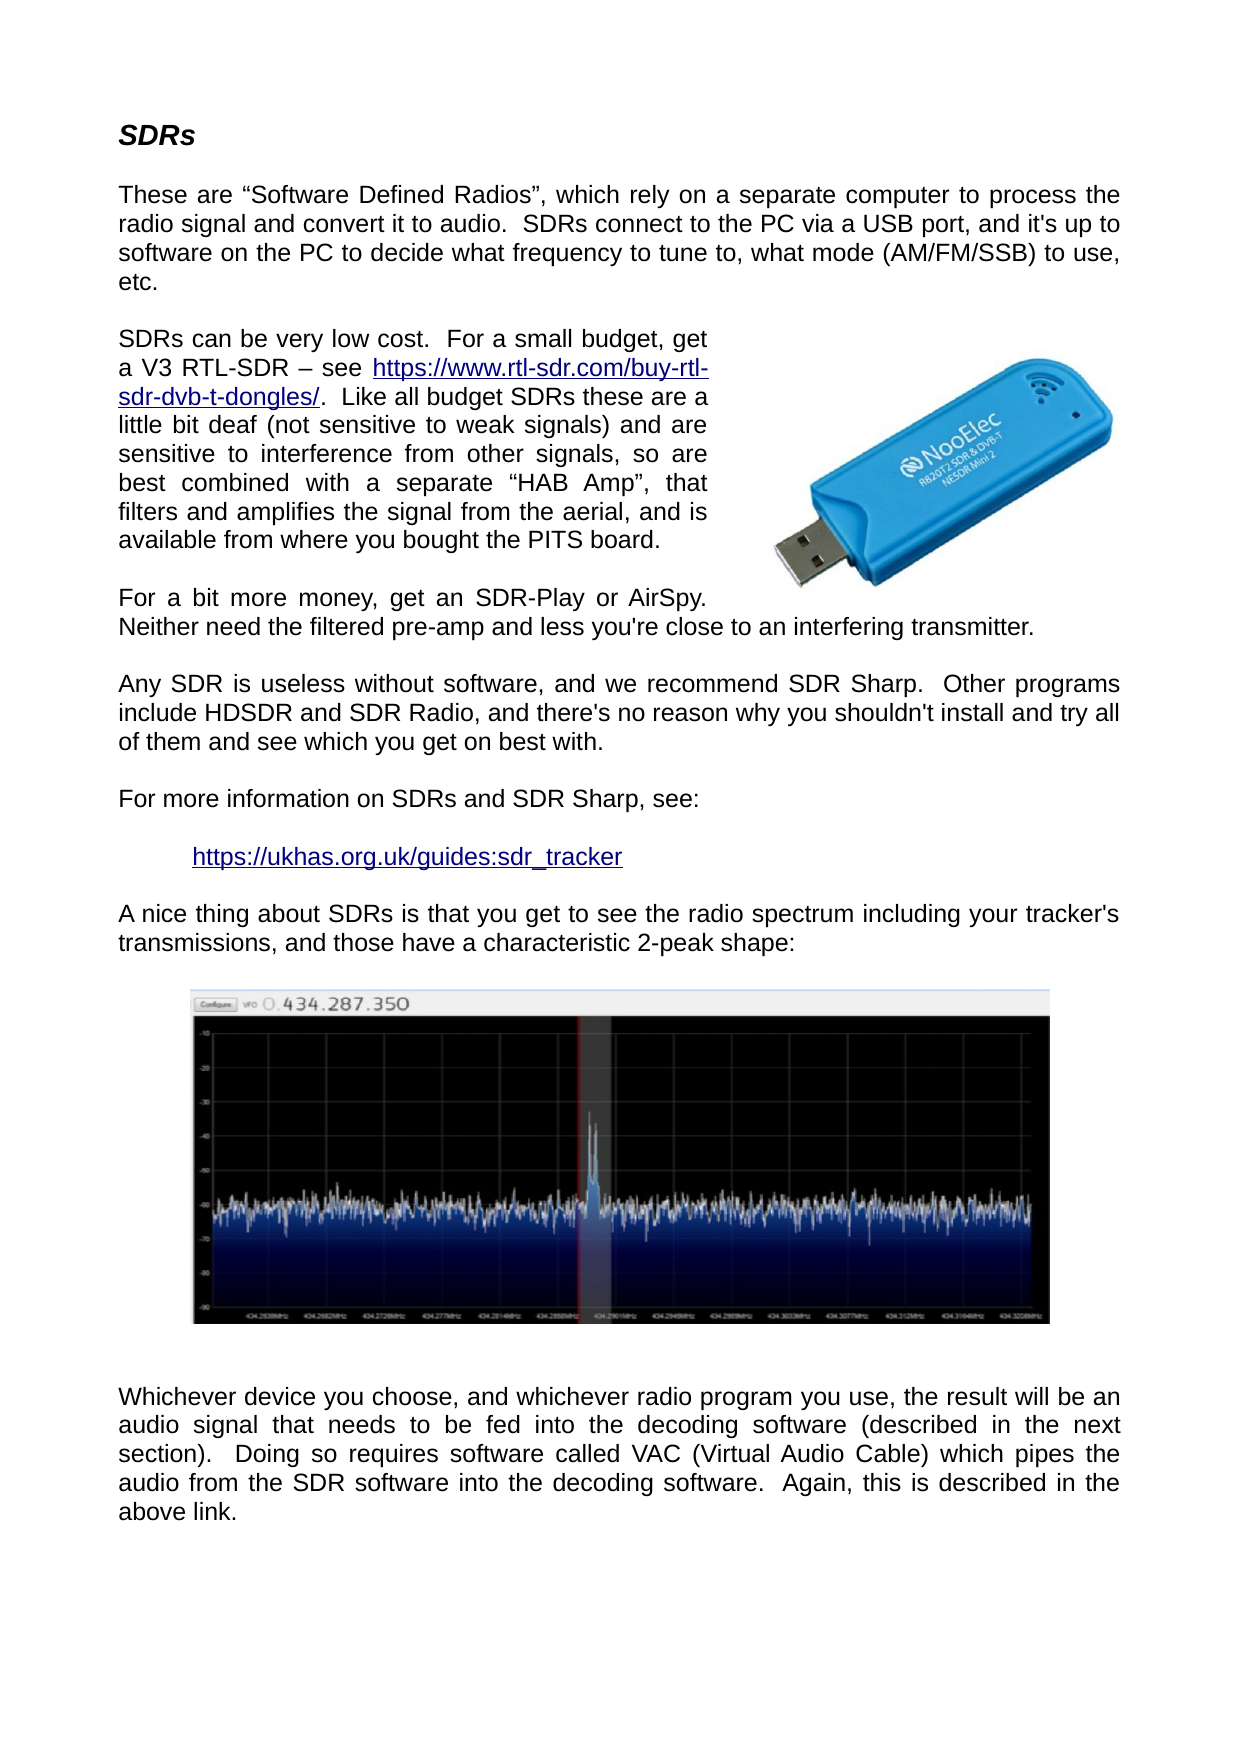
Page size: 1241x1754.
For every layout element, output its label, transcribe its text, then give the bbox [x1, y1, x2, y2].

text Any SDR is useless without software, and we recommend SDR Sharp. Other programs include HDSDR and SDR Radio, and there's no reason why you shouldn't install and try all of them and see which you get on best with. [118, 669, 1122, 755]
text A nice thing about SDRs is that you get to see the radio spectrum including your tracker's transmissions, and those have a characteristic 2-peak shape: [118, 899, 1122, 957]
text SDRs can be very low cost. For a small budget, get a V3 RTL-SDR – see https://www.rtl-sdr.com/buy-rtl-sdr-dvb-t-dongles/. Like all budget SDRs these are a little bit deaf (not sensitive to weak signals) and are sensitive to interference from other signals, so are best combined with a separate “HAB Amp”, that filters and amplifies the signal from the aerial, and is available from where you bought the PITS board. [118, 324, 1122, 554]
text These are “Software Defined Radios”, which rely on a separate computer to process the radio signal and convert it to audio. SDRs connect to the PC via a USB port, and it's up to software on the PC to decide what frequency to tune to, what mode (AM/FM/SSB) to use, etc. [118, 180, 1122, 295]
picture [189, 985, 1052, 1324]
text SDRs [118, 118, 1122, 152]
text For a bit more money, get an SDR-Play or AirSpy. Neither need the filtered pre-amp and less you're close to an interfering transmitter. [118, 583, 1122, 640]
text Whichever device you choose, and whichever radio program you use, the result will be an audio signal that needs to be fed into the decoding software (described in the next section). Doing so requires software called VAC (Virtual Audio Cable) which pipes the audio from the SDR software into the decoding software. Again, this is described in the above link. [118, 1382, 1122, 1525]
text For more information on SDRs and SDR Sharp, see: [118, 784, 1122, 813]
text https://ukhas.org.uk/guides:sdr_tracker [118, 842, 1122, 870]
